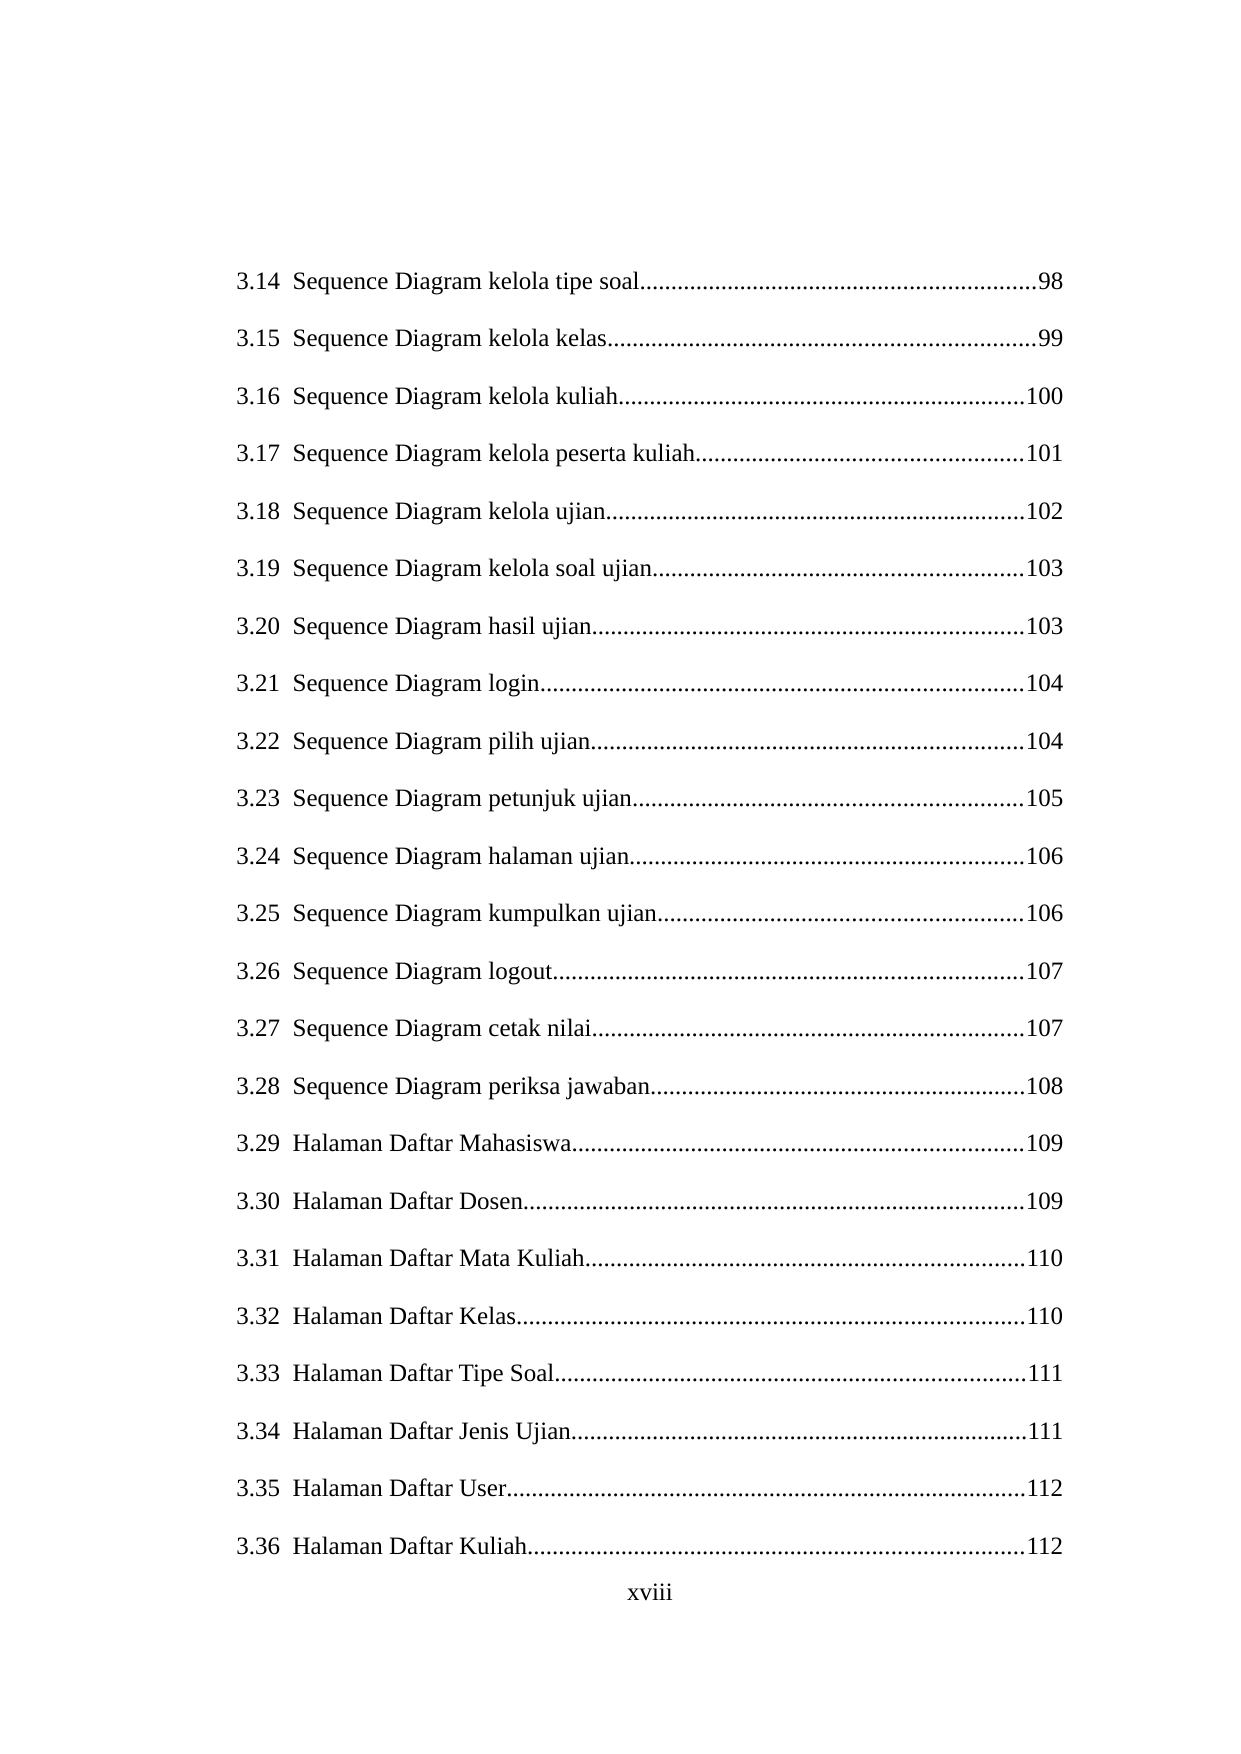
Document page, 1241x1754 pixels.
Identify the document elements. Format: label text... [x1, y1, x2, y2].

subtitle 3.27 Sequence Diagram cetak nilai 107 [236, 1013, 1063, 1042]
subtitle 3.36 Halaman Daftar Kuliah 112 [236, 1531, 1063, 1559]
subtitle 3.33 Halaman Daftar Tipe Soal 111 [236, 1358, 1063, 1387]
subtitle 3.32 Halaman Daftar Kelas 110 [236, 1301, 1063, 1329]
subtitle 3.35 Halaman Daftar User 112 [236, 1473, 1063, 1502]
subtitle 3.21 Sequence Diagram login 104 [236, 668, 1063, 697]
subtitle 3.26 Sequence Diagram logout 107 [236, 956, 1063, 984]
subtitle 3.29 Halaman Daftar Mahasiswa 109 [236, 1128, 1063, 1157]
subtitle 3.17 Sequence Diagram kelola peserta kuliah 101 [236, 438, 1063, 467]
subtitle 3.34 Halaman Daftar Jenis Ujian 111 [236, 1416, 1063, 1444]
subtitle 3.24 Sequence Diagram halaman ujian 106 [236, 841, 1063, 869]
subtitle 3.18 Sequence Diagram kelola ujian 102 [236, 496, 1063, 524]
subtitle 3.22 Sequence Diagram pilih ujian 104 [236, 726, 1063, 754]
subtitle 3.31 Halaman Daftar Mata Kuliah 110 [236, 1243, 1063, 1272]
subtitle 3.15 Sequence Diagram kelola kelas 99 [236, 323, 1063, 352]
subtitle 3.23 Sequence Diagram petunjuk ujian 105 [236, 783, 1063, 812]
subtitle 3.20 Sequence Diagram hasil ujian 103 [236, 611, 1063, 639]
subtitle 3.16 Sequence Diagram kelola kuliah 100 [236, 381, 1063, 409]
subtitle 3.28 Sequence Diagram periksa jawaban 108 [236, 1071, 1063, 1099]
subtitle 3.14 Sequence Diagram kelola tipe soal 98 [236, 266, 1063, 294]
subtitle 3.30 Halaman Daftar Dosen 109 [236, 1186, 1063, 1214]
subtitle 3.19 Sequence Diagram kelola soal ujian 103 [236, 553, 1063, 582]
subtitle 3.25 Sequence Diagram kumpulkan ujian 106 [236, 898, 1063, 927]
